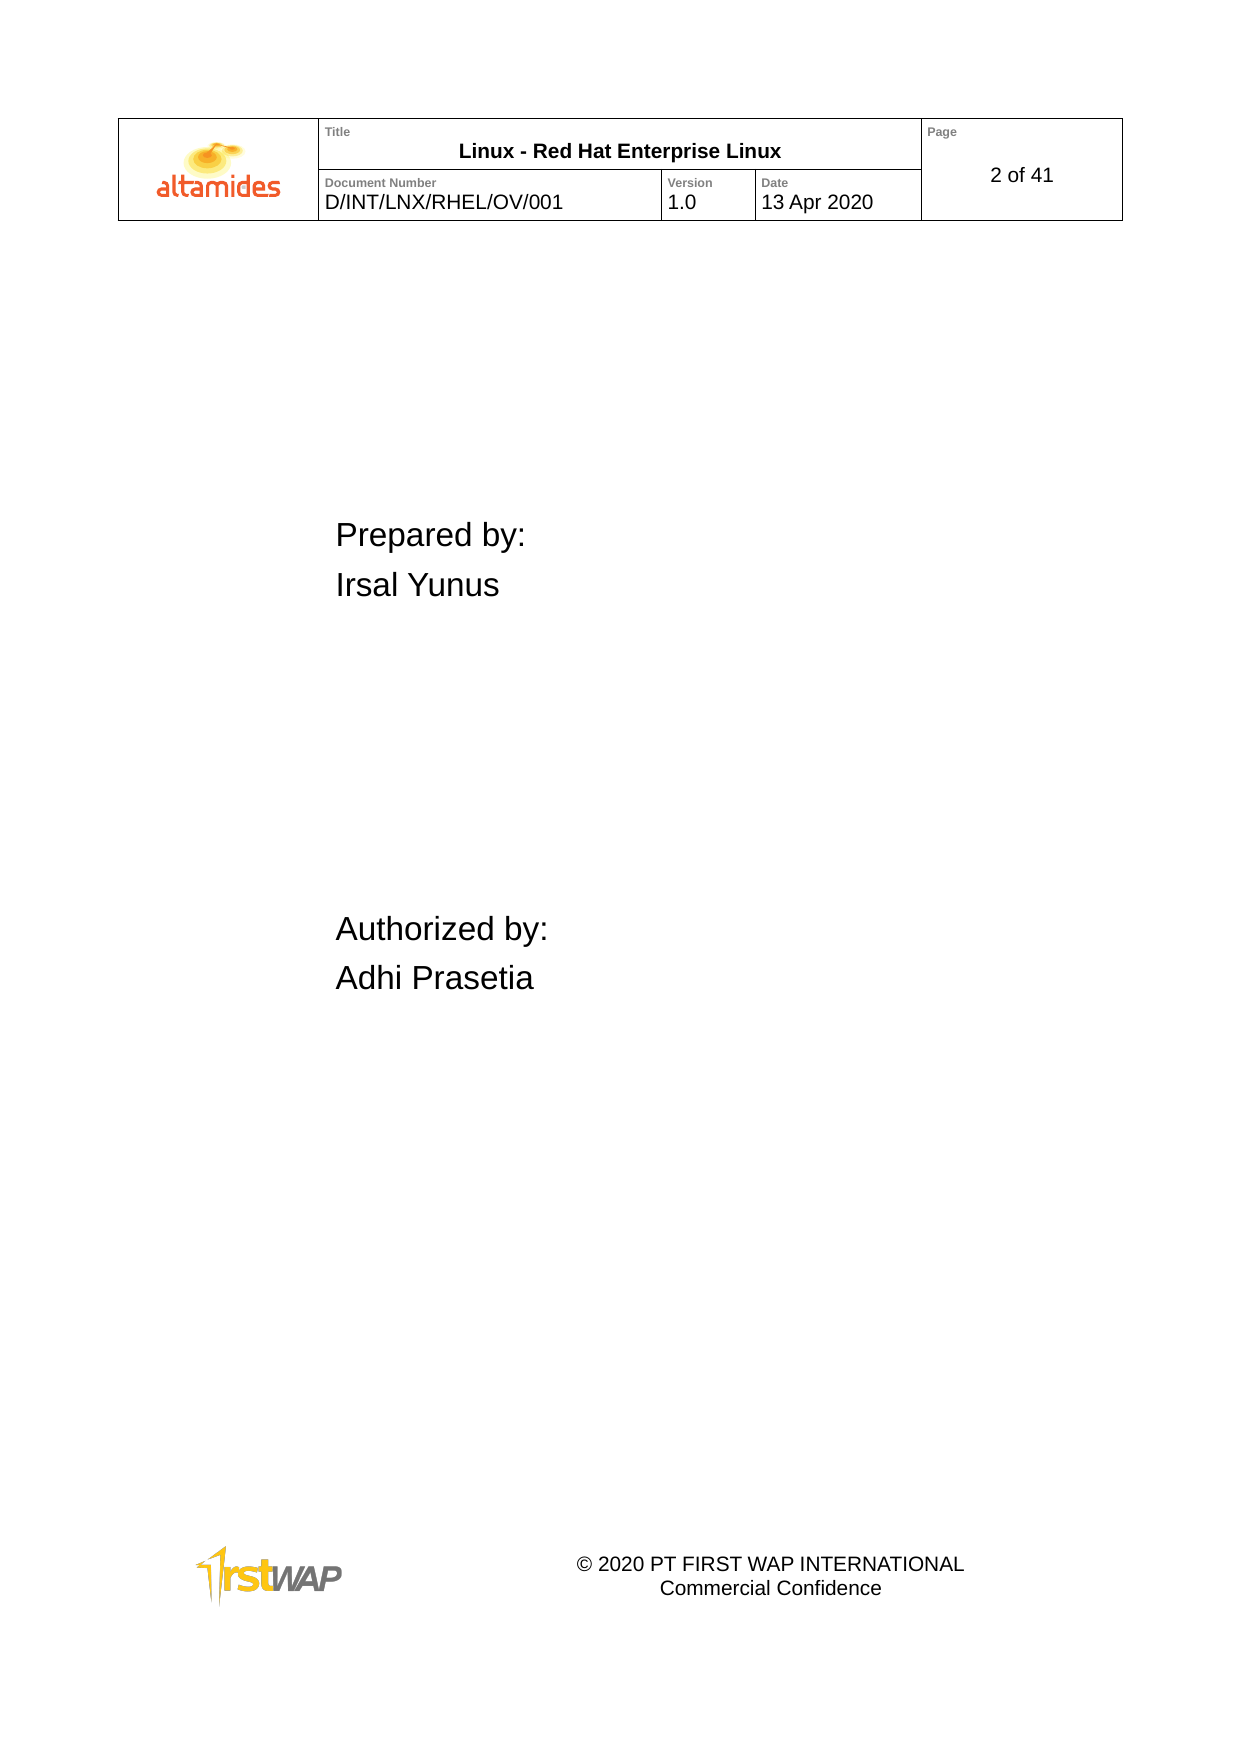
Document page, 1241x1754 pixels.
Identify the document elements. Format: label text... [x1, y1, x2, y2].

table_header Prepared by: [330, 509, 1123, 559]
table_cell Authorized by: [330, 903, 1123, 953]
picture [195, 1546, 342, 1607]
table_cell Irsal Yunus [330, 559, 1123, 609]
table_cell Adhi Prasetia [330, 953, 1123, 1003]
table_cell [330, 609, 1123, 903]
